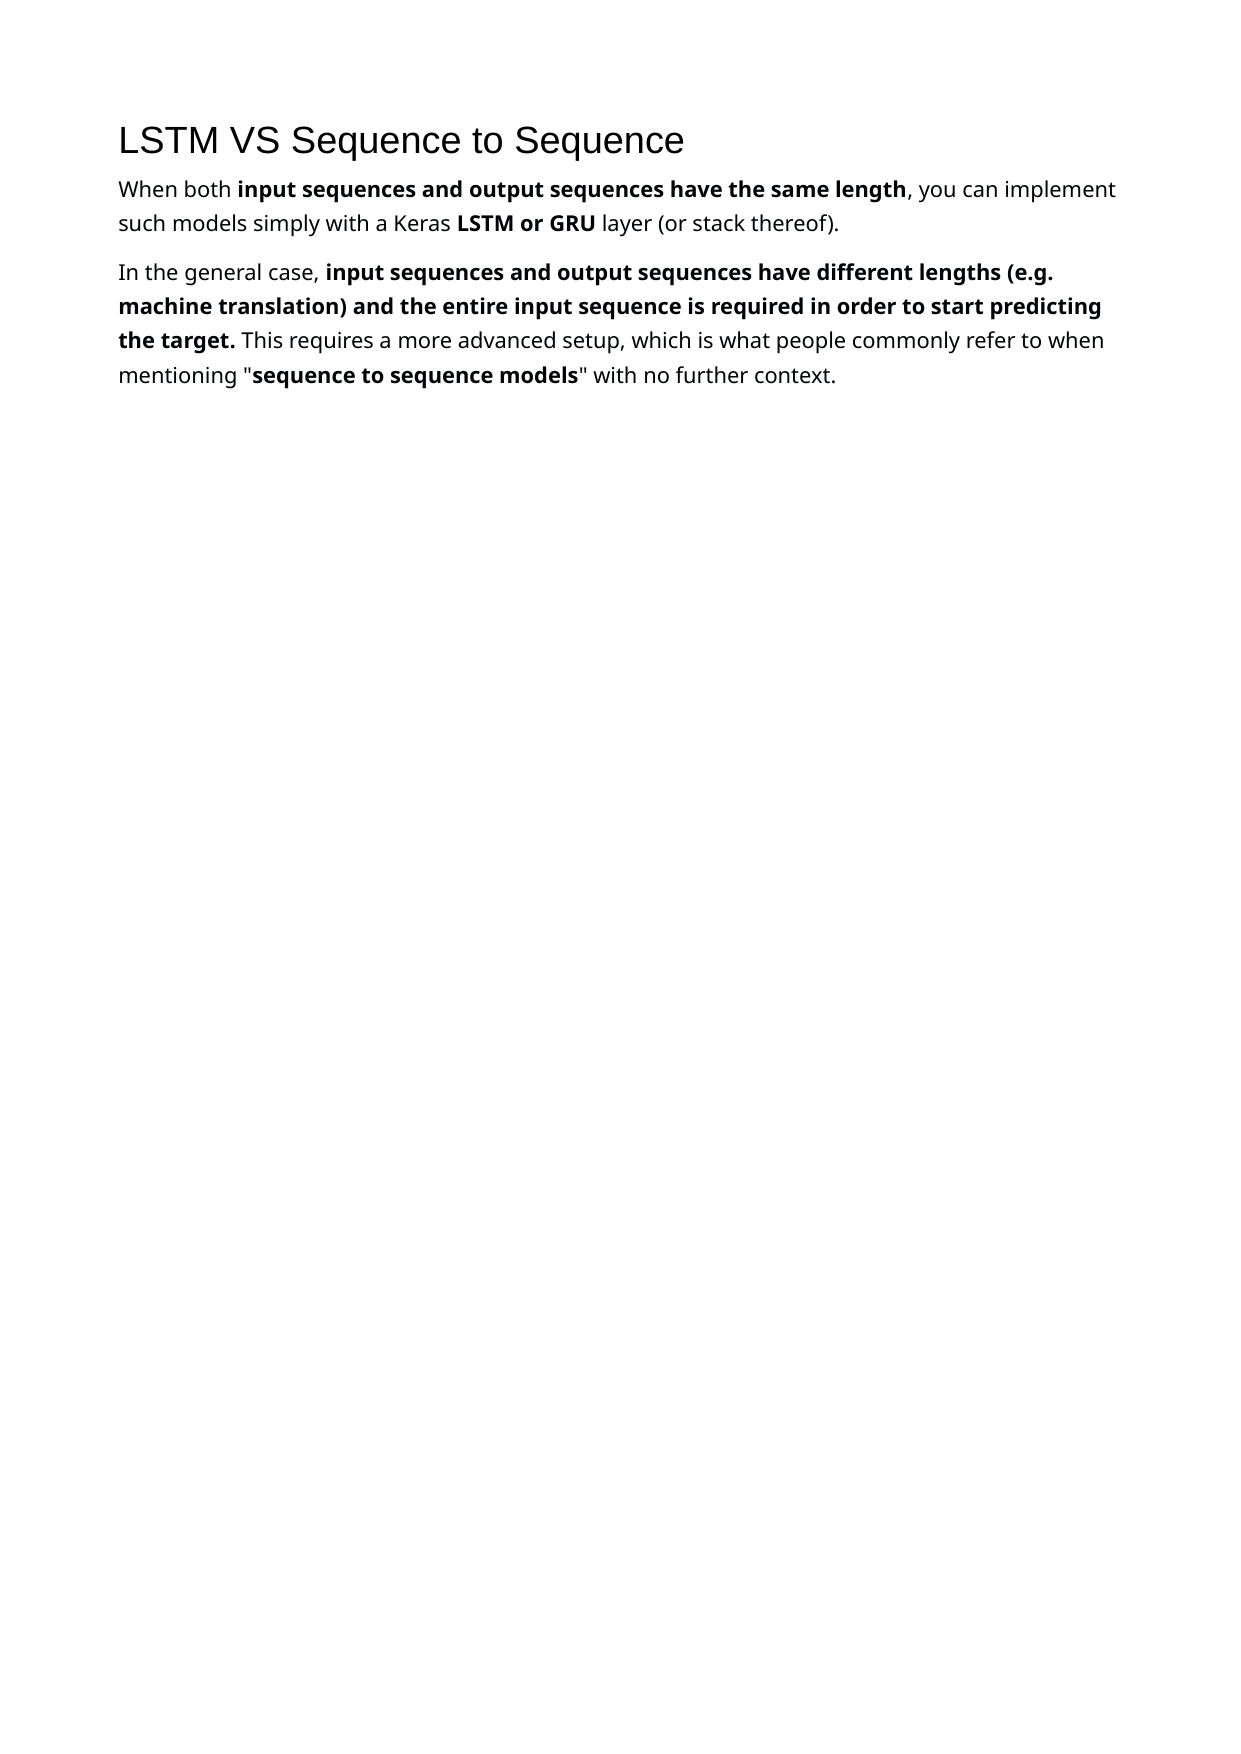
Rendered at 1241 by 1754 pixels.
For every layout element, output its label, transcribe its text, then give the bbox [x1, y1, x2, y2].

text In the general case, input sequences and output sequences have different lengths (e.g. machine translation) and the entire input sequence is required in order to start predicting the target. This requires a more advanced setup, which is what people commonly refer to when mentioning "sequence to sequence models" with no further context. [118, 257, 1122, 389]
subtitle LSTM VS Sequence to Sequence [118, 118, 1122, 162]
text When both input sequences and output sequences have the same length, you can implement such models simply with a Keras LSTM or GRU layer (or stack thereof). [118, 174, 1122, 238]
